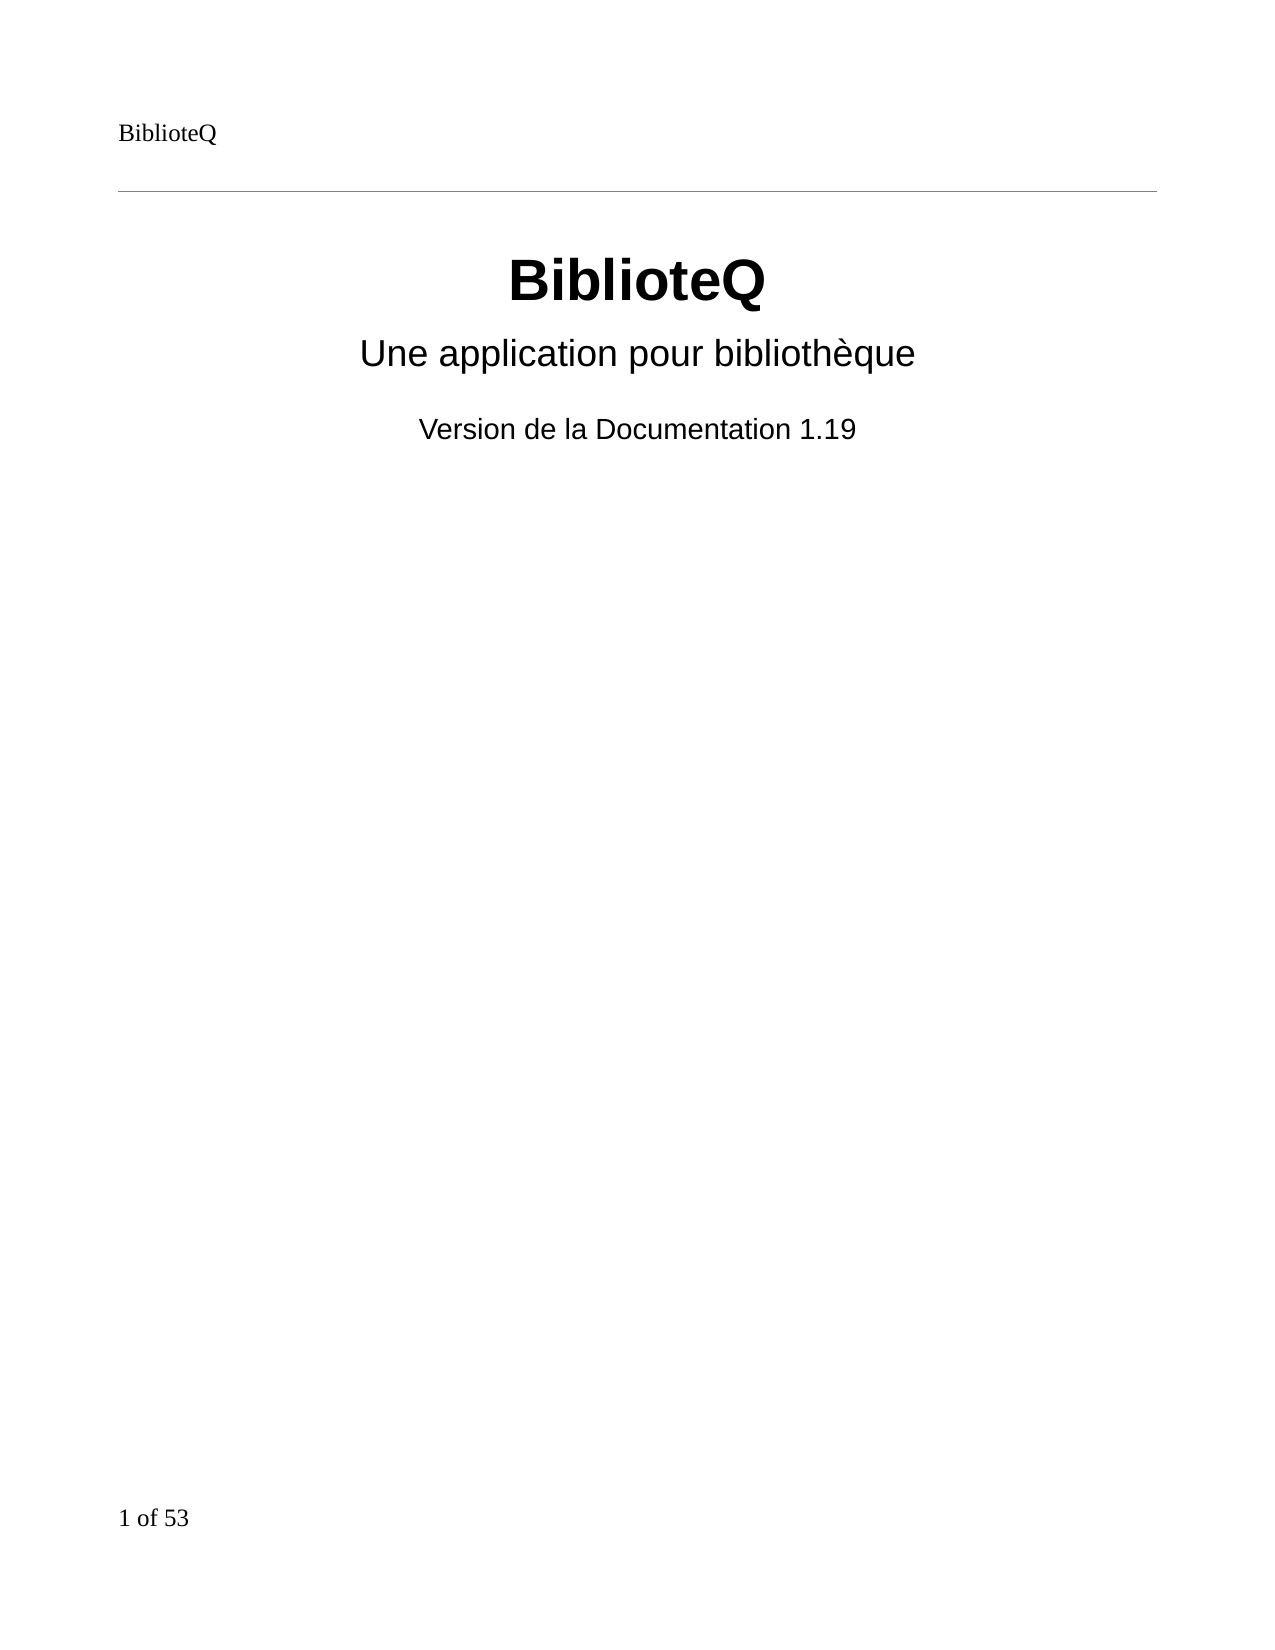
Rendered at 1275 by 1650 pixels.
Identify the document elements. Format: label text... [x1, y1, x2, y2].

subtitle Une application pour bibliothèque [118, 331, 1157, 374]
title BiblioteQ [118, 246, 1157, 313]
subtitle Version de la Documentation 1.19 [118, 412, 1157, 446]
